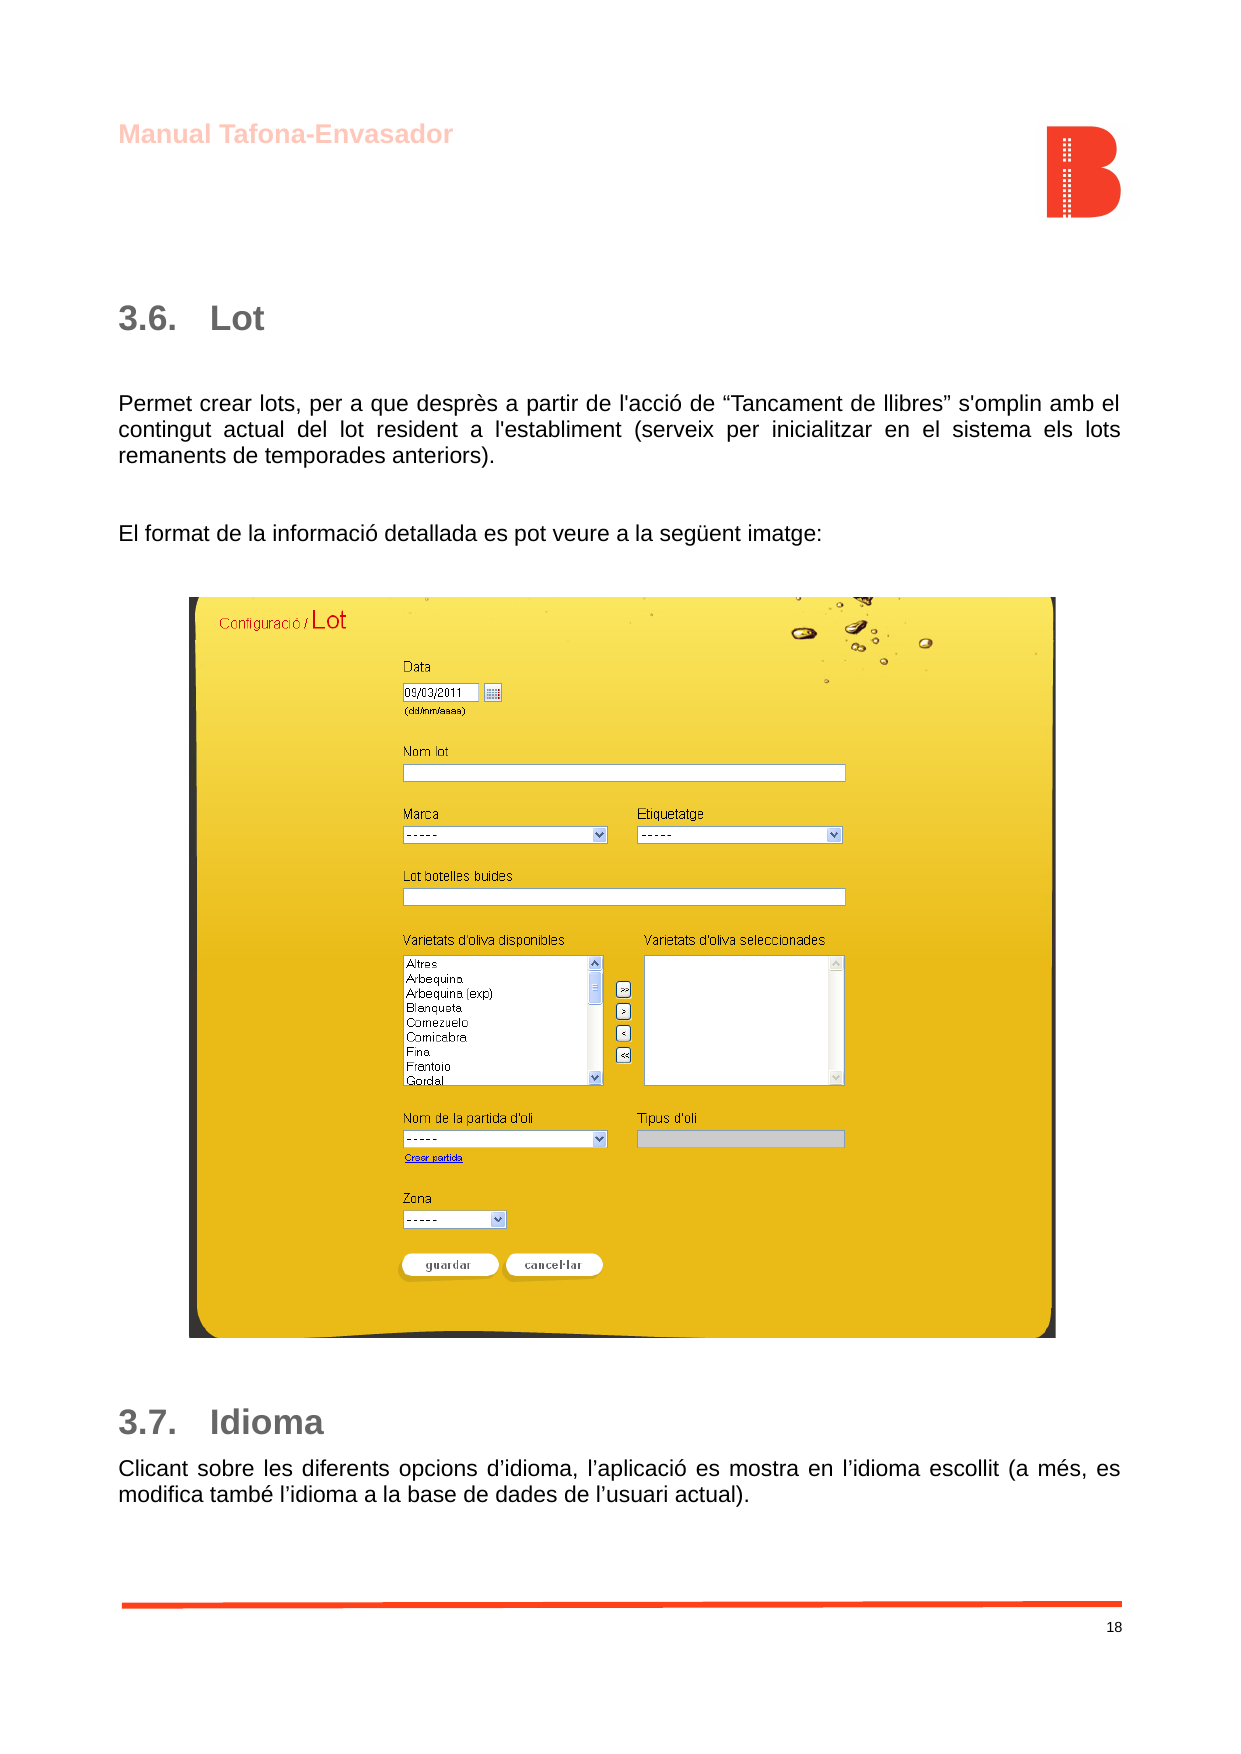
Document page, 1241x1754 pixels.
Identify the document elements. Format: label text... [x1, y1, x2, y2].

subtitle Lot [118, 298, 1122, 338]
text Clicant sobre les diferents opcions d’idioma, l’aplicació es mostra en l’idioma escollit (a més, es modifica també l’idioma a la base de dades de l’usuari actual). [118, 1454, 1122, 1507]
text El format de la informació detallada es pot veure a la següent imatge: [118, 520, 1122, 546]
picture [184, 597, 1056, 1338]
subtitle Idioma [118, 1401, 1122, 1442]
text Permet crear lots, per a que desprès a partir de l'acció de “Tancament de llibres” s'omplin amb el contingut actual del lot resident a l'establiment (serveix per inicialitzar en el sistema els lots remanents de temporades anteriors). [118, 390, 1122, 469]
picture [1036, 124, 1130, 221]
